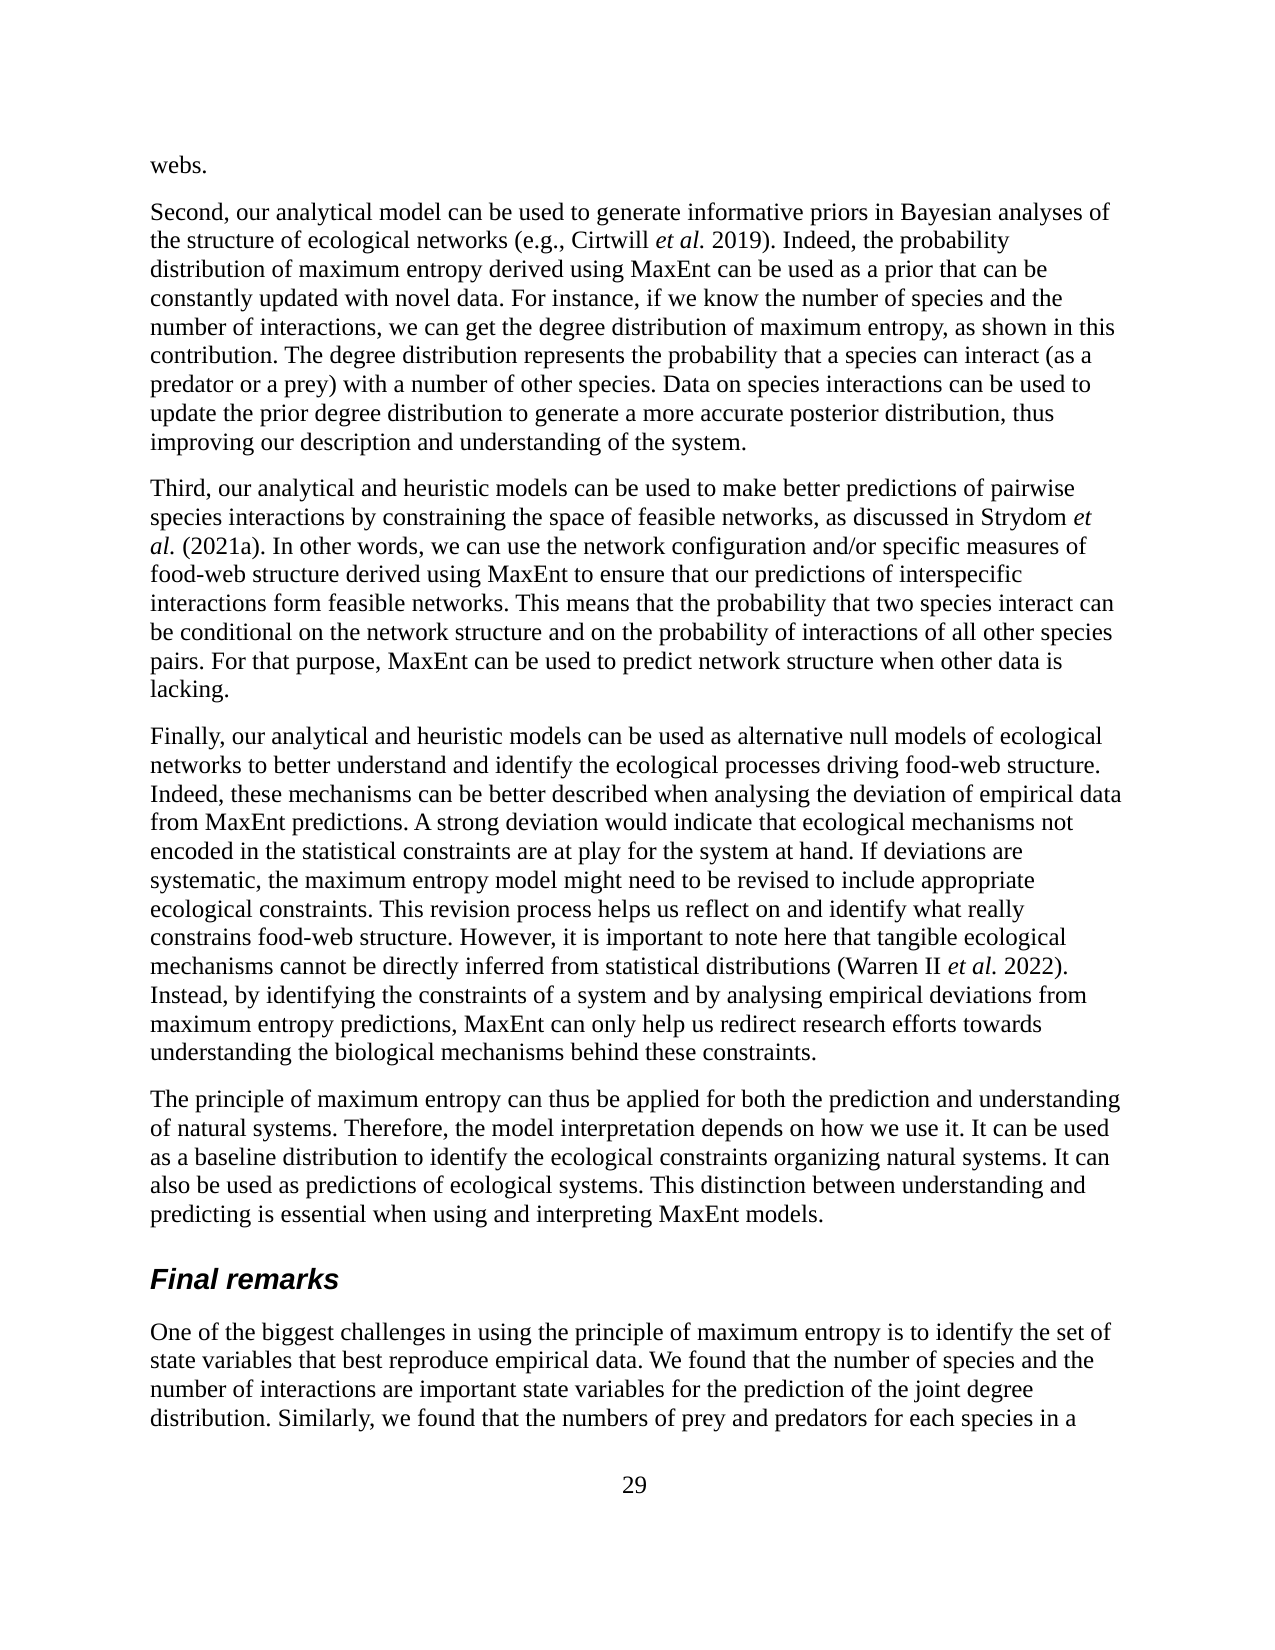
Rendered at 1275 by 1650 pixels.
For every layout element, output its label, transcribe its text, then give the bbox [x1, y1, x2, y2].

text Second, our analytical model can be used to generate informative priors in Bayesian analyses of the structure of ecological networks (e.g., Cirtwill et al. 2019). Indeed, the probability distribution of maximum entropy derived using MaxEnt can be used as a prior that can be constantly updated with novel data. For instance, if we know the number of species and the number of interactions, we can get the degree distribution of maximum entropy, as shown in this contribution. The degree distribution represents the probability that a species can interact (as a predator or a prey) with a number of other species. Data on species interactions can be used to update the prior degree distribution to generate a more accurate posterior distribution, thus improving our description and understanding of the system. [150, 197, 1125, 455]
subtitle Final remarks [150, 1262, 1125, 1295]
text webs. [150, 150, 1125, 179]
text One of the biggest challenges in using the principle of maximum entropy is to identify the set of state variables that best reproduce empirical data. We found that the number of species and the number of interactions are important state variables for the prediction of the joint degree distribution. Similarly, we found that the numbers of prey and predators for each species in a [150, 1317, 1125, 1432]
text Finally, our analytical and heuristic models can be used as alternative null models of ecological networks to better understand and identify the ecological processes driving food-web structure. Indeed, these mechanisms can be better described when analysing the deviation of empirical data from MaxEnt predictions. A strong deviation would indicate that ecological mechanisms not encoded in the statistical constraints are at play for the system at hand. If deviations are systematic, the maximum entropy model might need to be revised to include appropriate ecological constraints. This revision process helps us reflect on and identify what really constrains food-web structure. However, it is important to note here that tangible ecological mechanisms cannot be directly inferred from statistical distributions (Warren II et al. 2022). Instead, by identifying the constraints of a system and by analysing empirical deviations from maximum entropy predictions, MaxEnt can only help us redirect research efforts towards understanding the biological mechanisms behind these constraints. [150, 721, 1125, 1066]
text The principle of maximum entropy can thus be applied for both the prediction and understanding of natural systems. Therefore, the model interpretation depends on how we use it. It can be used as a baseline distribution to identify the ecological constraints organizing natural systems. It can also be used as predictions of ecological systems. This distinction between understanding and predicting is essential when using and interpreting MaxEnt models. [150, 1084, 1125, 1228]
text Third, our analytical and heuristic models can be used to make better predictions of pairwise species interactions by constraining the space of feasible networks, as discussed in Strydom et al. (2021a). In other words, we can use the network configuration and/or specific measures of food-web structure derived using MaxEnt to ensure that our predictions of interspecific interactions form feasible networks. This means that the probability that two species interact can be conditional on the network structure and on the probability of interactions of all other species pairs. For that purpose, MaxEnt can be used to predict network structure when other data is lacking. [150, 473, 1125, 703]
